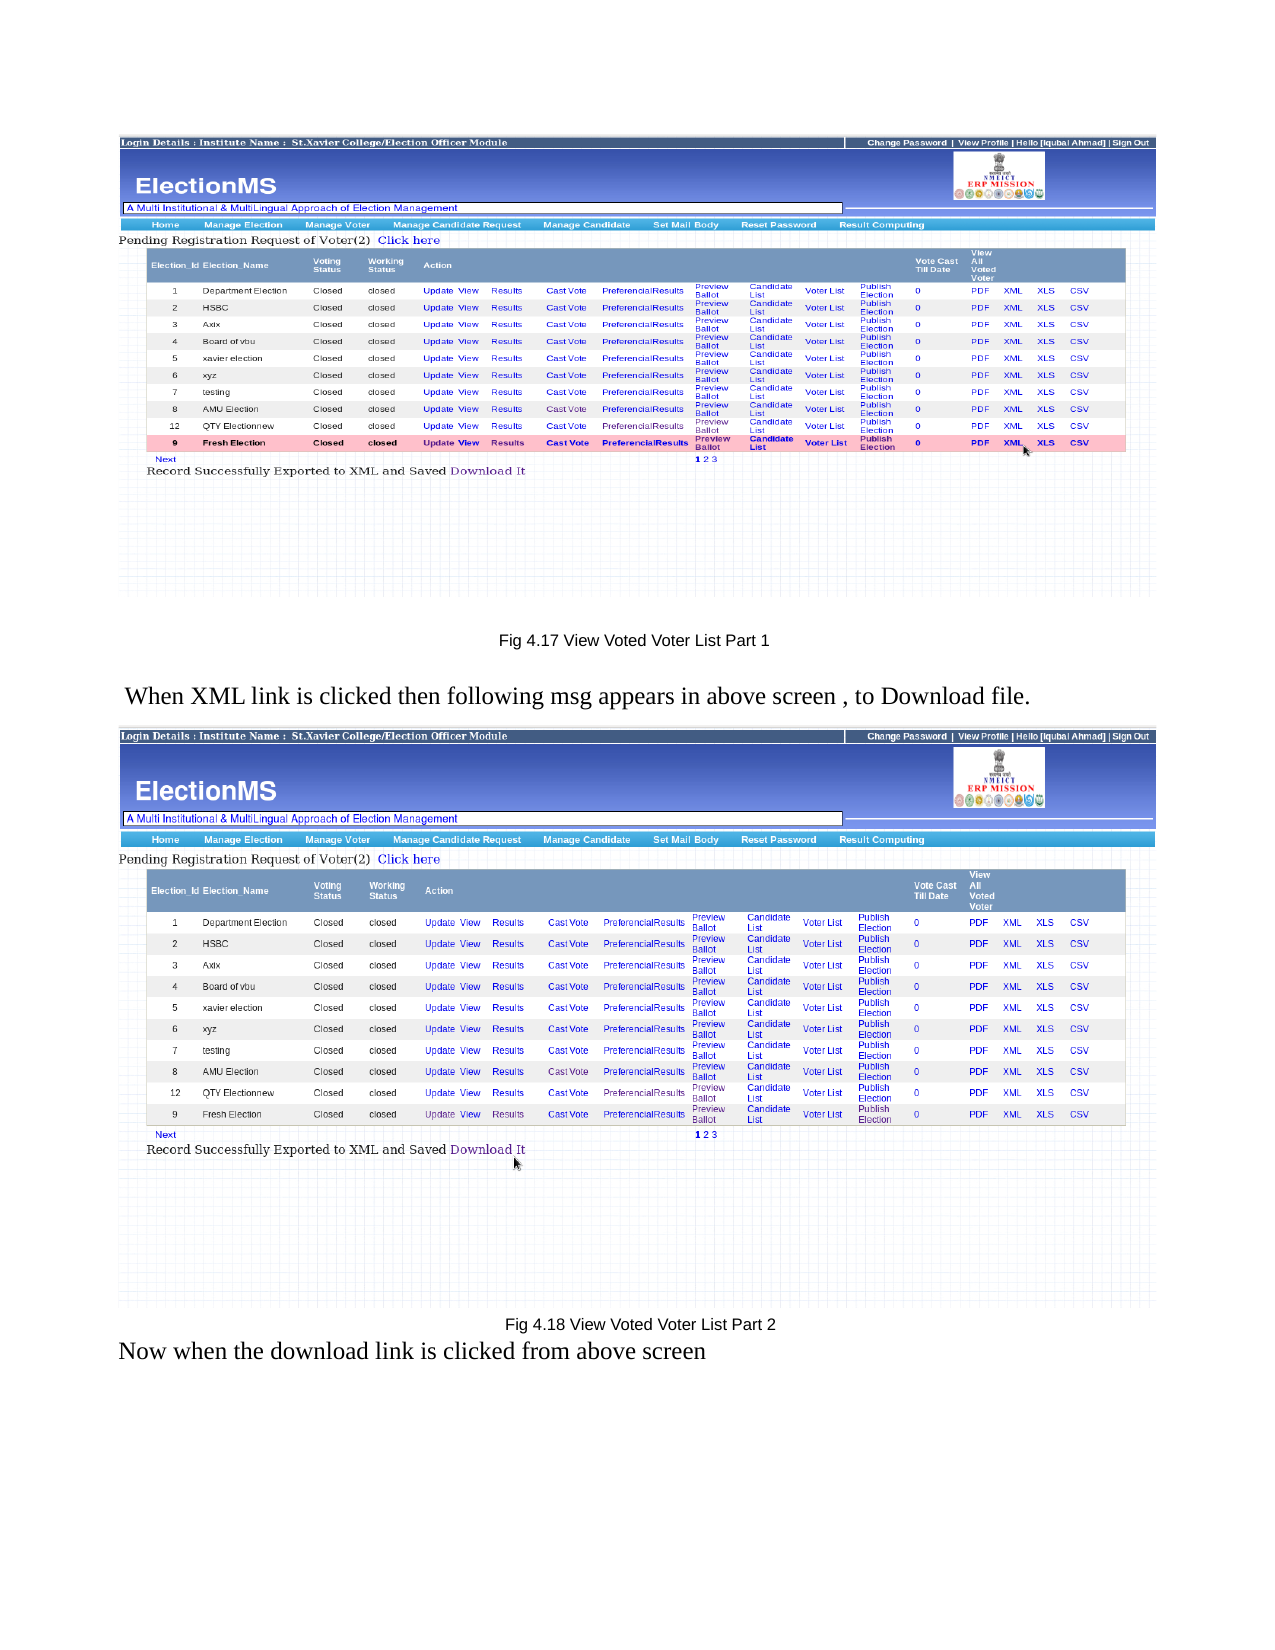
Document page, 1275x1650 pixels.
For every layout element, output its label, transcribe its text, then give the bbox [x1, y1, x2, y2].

text Fig 4.17 View Voted Voter List Part 1 [118, 597, 1157, 652]
text Now when the download link is clicked from above screen [118, 1336, 1157, 1365]
text [118, 710, 1157, 724]
picture [118, 724, 1157, 1308]
picture [118, 133, 1157, 597]
text Fig 4.18 View Voted Voter List Part 2 [118, 1308, 1157, 1336]
text When XML link is clicked then following msg appears in above screen , to Download file. [118, 681, 1157, 710]
text [118, 118, 1157, 133]
